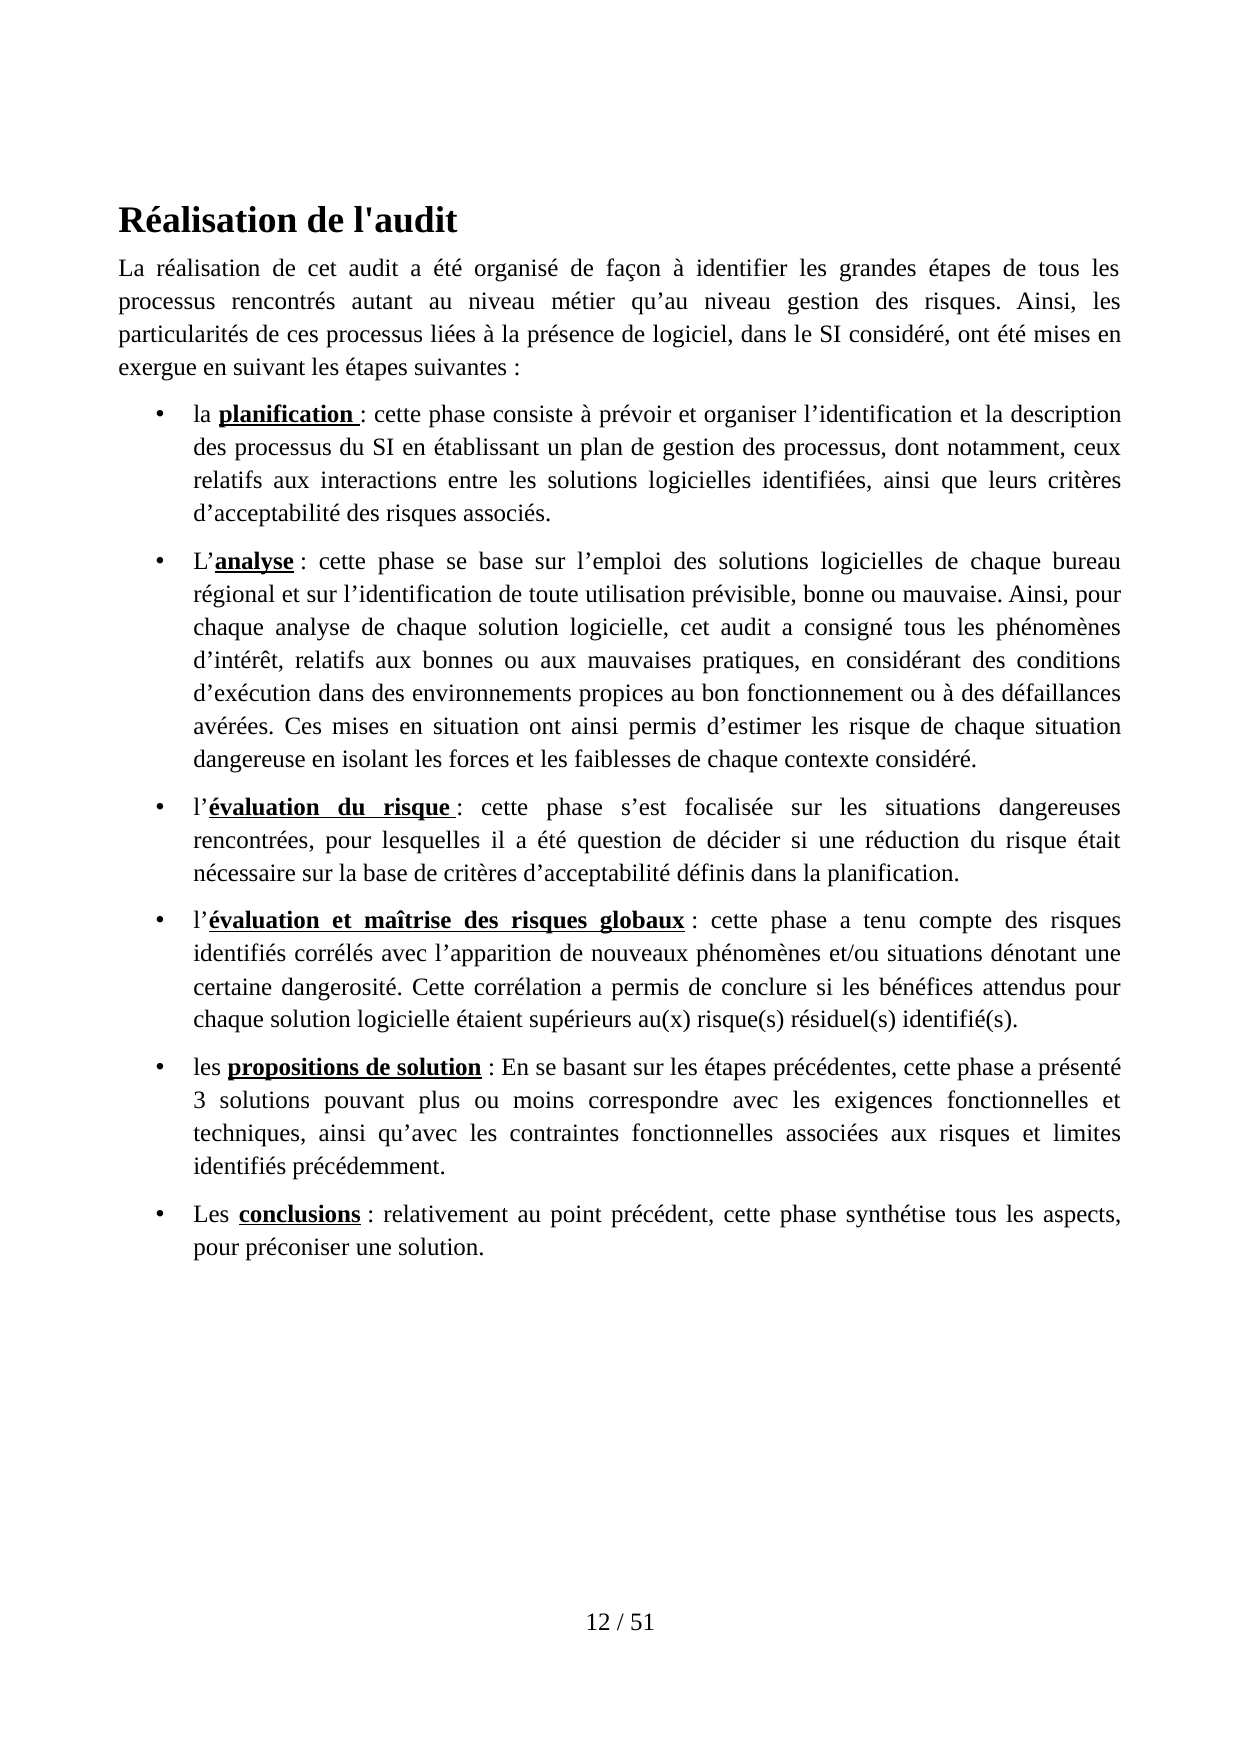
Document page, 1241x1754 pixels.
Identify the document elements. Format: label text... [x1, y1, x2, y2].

list l’évaluation et maîtrise des risques globaux : cette phase a tenu compte des risques identifiés corrélés avec l’apparition de nouveaux phénomènes et/ou situations dénotant une certaine dangerosité. Cette corrélation a permis de conclure si les bénéfices attendus pour chaque solution logicielle étaient supérieurs au(x) risque(s) résiduel(s) identifié(s). [156, 906, 1122, 1033]
list L’analyse : cette phase se base sur l’emploi des solutions logicielles de chaque bureau régional et sur l’identification de toute utilisation prévisible, bonne ou mauvaise. Ainsi, pour chaque analyse de chaque solution logicielle, cet audit a consigné tous les phénomènes d’intérêt, relatifs aux bonnes ou aux mauvaises pratiques, en considérant des conditions d’exécution dans des environnements propices au bon fonctionnement ou à des défaillances avérées. Ces mises en situation ont ainsi permis d’estimer les risque de chaque situation dangereuse en isolant les forces et les faiblesses de chaque contexte considéré. [156, 546, 1122, 773]
list les propositions de solution : En se basant sur les étapes précédentes, cette phase a présenté 3 solutions pouvant plus ou moins correspondre avec les exigences fonctionnelles et techniques, ainsi qu’avec les contraintes fonctionnelles associées aux risques et limites identifiés précédemment. [156, 1052, 1122, 1180]
list la planification : cette phase consiste à prévoir et organiser l’identification et la description des processus du SI en établissant un plan de gestion des processus, dont notamment, ceux relatifs aux interactions entre les solutions logicielles identifiées, ainsi que leurs critères d’acceptabilité des risques associés. [156, 399, 1122, 527]
text La réalisation de cet audit a été organisé de façon à identifier les grandes étapes de tous les processus rencontrés autant au niveau métier qu’au niveau gestion des risques. Ainsi, les particularités de ces processus liées à la présence de logiciel, dans le SI considéré, ont été mises en exergue en suivant les étapes suivantes : [118, 253, 1122, 381]
list Les conclusions : relativement au point précédent, cette phase synthétise tous les aspects, pour préconiser une solution. [156, 1199, 1122, 1261]
subtitle Réalisation de l'audit [118, 197, 1122, 240]
list l’évaluation du risque : cette phase s’est focalisée sur les situations dangereuses rencontrées, pour lesquelles il a été question de décider si une réduction du risque était nécessaire sur la base de critères d’acceptabilité définis dans la planification. [156, 792, 1122, 887]
